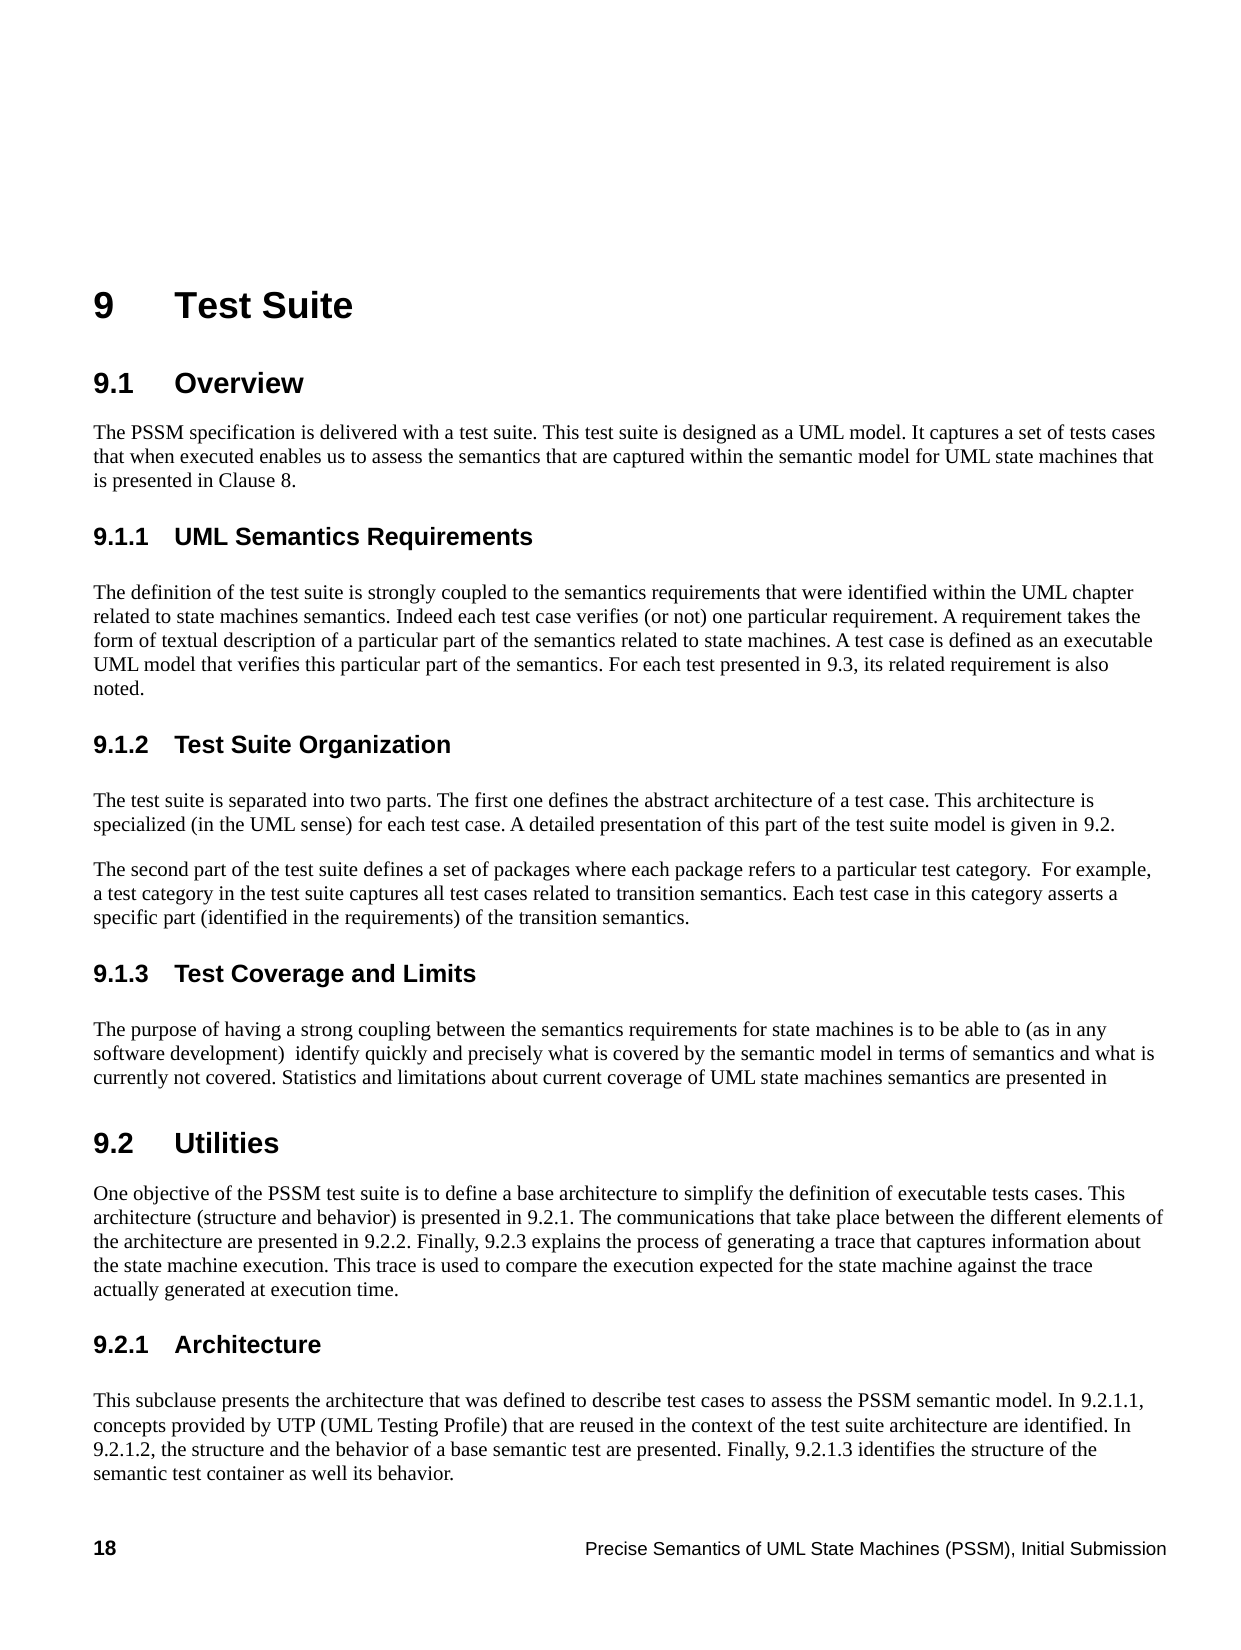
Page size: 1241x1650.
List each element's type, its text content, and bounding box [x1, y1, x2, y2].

text The PSSM specification is delivered with a test suite. This test suite is designed as a UML model. It captures a set of tests cases that when executed enables us to assess the semantics that are captured within the semantic model for UML state machines that is presented in Clause 8. [93, 420, 1164, 492]
subtitle Test Suite Organization [93, 729, 1164, 758]
text The second part of the test suite defines a set of packages where each package refers to a particular test category. For example, a test category in the test suite captures all test cases related to transition semantics. Each test case in this category asserts a specific part (identified in the requirements) of the transition semantics. [93, 857, 1164, 929]
text The definition of the test suite is strongly coupled to the semantics requirements that were identified within the UML chapter related to state machines semantics. Indeed each test case verifies (or not) one particular requirement. A requirement takes the form of textual description of a particular part of the semantics related to state machines. A test case is defined as an executable UML model that verifies this particular part of the semantics. For each test presented in 9.3, its related requirement is also noted. [93, 580, 1164, 700]
text The purpose of having a strong coupling between the semantics requirements for state machines is to be able to (as in any software development) identify quickly and precisely what is covered by the semantic model in terms of semantics and what is currently not covered. Statistics and limitations about current coverage of UML state machines semantics are presented in [93, 1017, 1164, 1089]
subtitle Test Coverage and Limits [93, 958, 1164, 987]
subtitle Overview [93, 364, 1164, 399]
subtitle UML Semantics Requirements [93, 522, 1164, 551]
text The test suite is separated into two parts. The first one defines the abstract architecture of a test case. This architecture is specialized (in the UML sense) for each test case. A detailed presentation of this part of the test suite model is given in 9.2. [93, 788, 1164, 836]
subtitle Architecture [93, 1330, 1164, 1359]
subtitle Test Suite [93, 283, 1164, 326]
text One objective of the PSSM test suite is to define a base architecture to simplify the definition of executable tests cases. This architecture (structure and behavior) is presented in 9.2.1. The communications that take place between the different elements of the architecture are presented in 9.2.2. Finally, 9.2.3 explains the process of generating a trace that captures information about the state machine execution. This trace is used to compare the execution expected for the state machine against the trace actually generated at execution time. [93, 1181, 1164, 1301]
text This subclause presents the architecture that was defined to describe test cases to assess the PSSM semantic model. In 9.2.1.1, concepts provided by UTP (UML Testing Profile) that are reused in the context of the test suite architecture are identified. In 9.2.1.2, the structure and the behavior of a base semantic test are presented. Finally, 9.2.1.3 identifies the structure of the semantic test container as well its behavior. [93, 1388, 1164, 1485]
subtitle Utilities [93, 1124, 1164, 1159]
